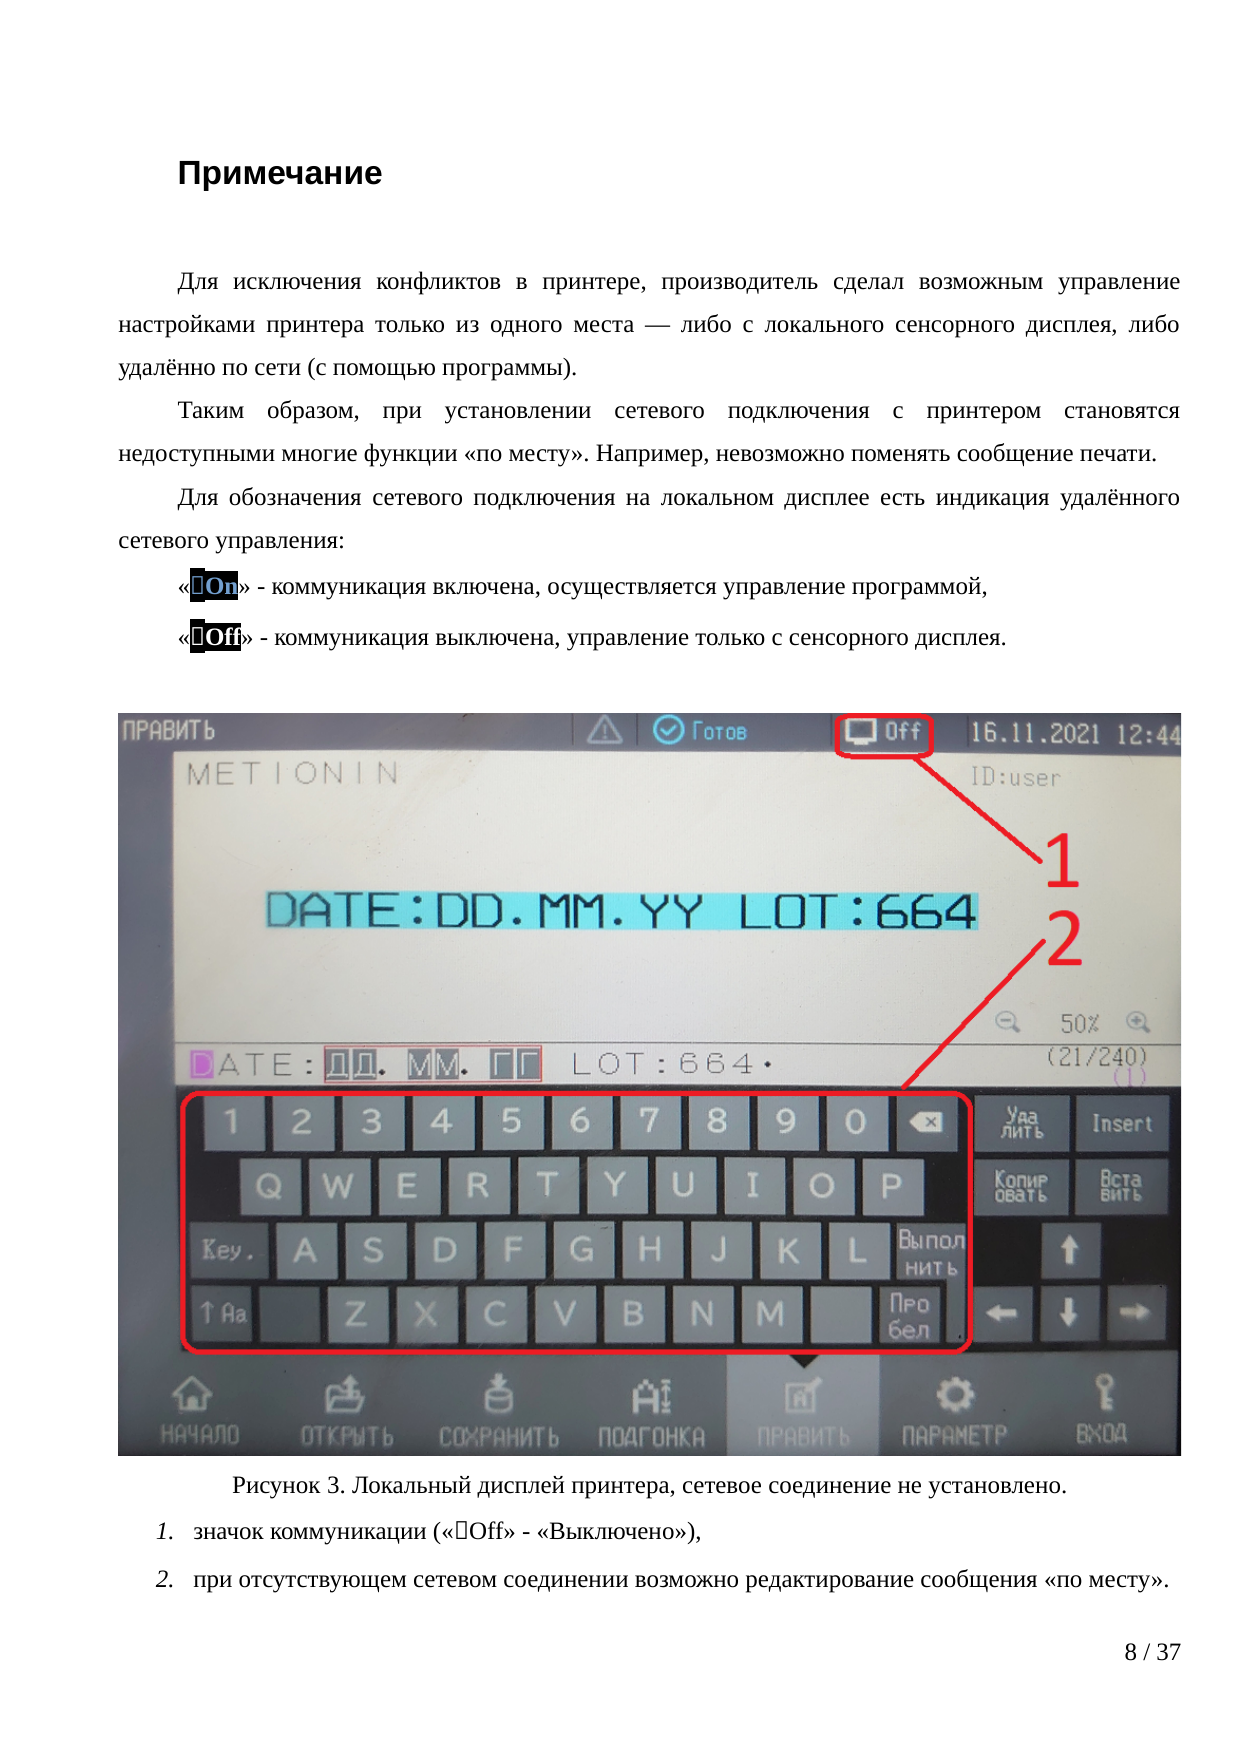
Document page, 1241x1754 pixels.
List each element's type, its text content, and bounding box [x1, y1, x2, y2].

text «On» - коммуникация включена, осуществляется управление программой, [118, 568, 1181, 602]
list значок коммуникации («Off» - «Выключено»), [156, 1513, 1181, 1547]
text «Off» - коммуникация выключена, управление только с сенсорного дисплея. [118, 619, 1181, 653]
list при отсутствующем сетевом соединении возможно редактирование сообщения «по месту». [156, 1564, 1181, 1593]
text Для обозначения сетевого подключения на локальном дисплее есть индикация удалённого сетевого управления: [118, 482, 1181, 553]
text Таким образом, при установлении сетевого подключения с принтером становятся недоступными многие функции «по месту». Например, невозможно поменять сообщение печати. [118, 395, 1181, 467]
text Рисунок 3. Локальный дисплей принтера, сетевое соединение не установлено. [118, 1470, 1181, 1499]
subtitle Примечание [118, 152, 1181, 191]
picture [118, 713, 1182, 1456]
text Для исключения конфликтов в принтере, производитель сделал возможным управление настройками принтера только из одного места — либо с локального сенсорного дисплея, либо удалённо по сети (с помощью программы). [118, 266, 1181, 381]
